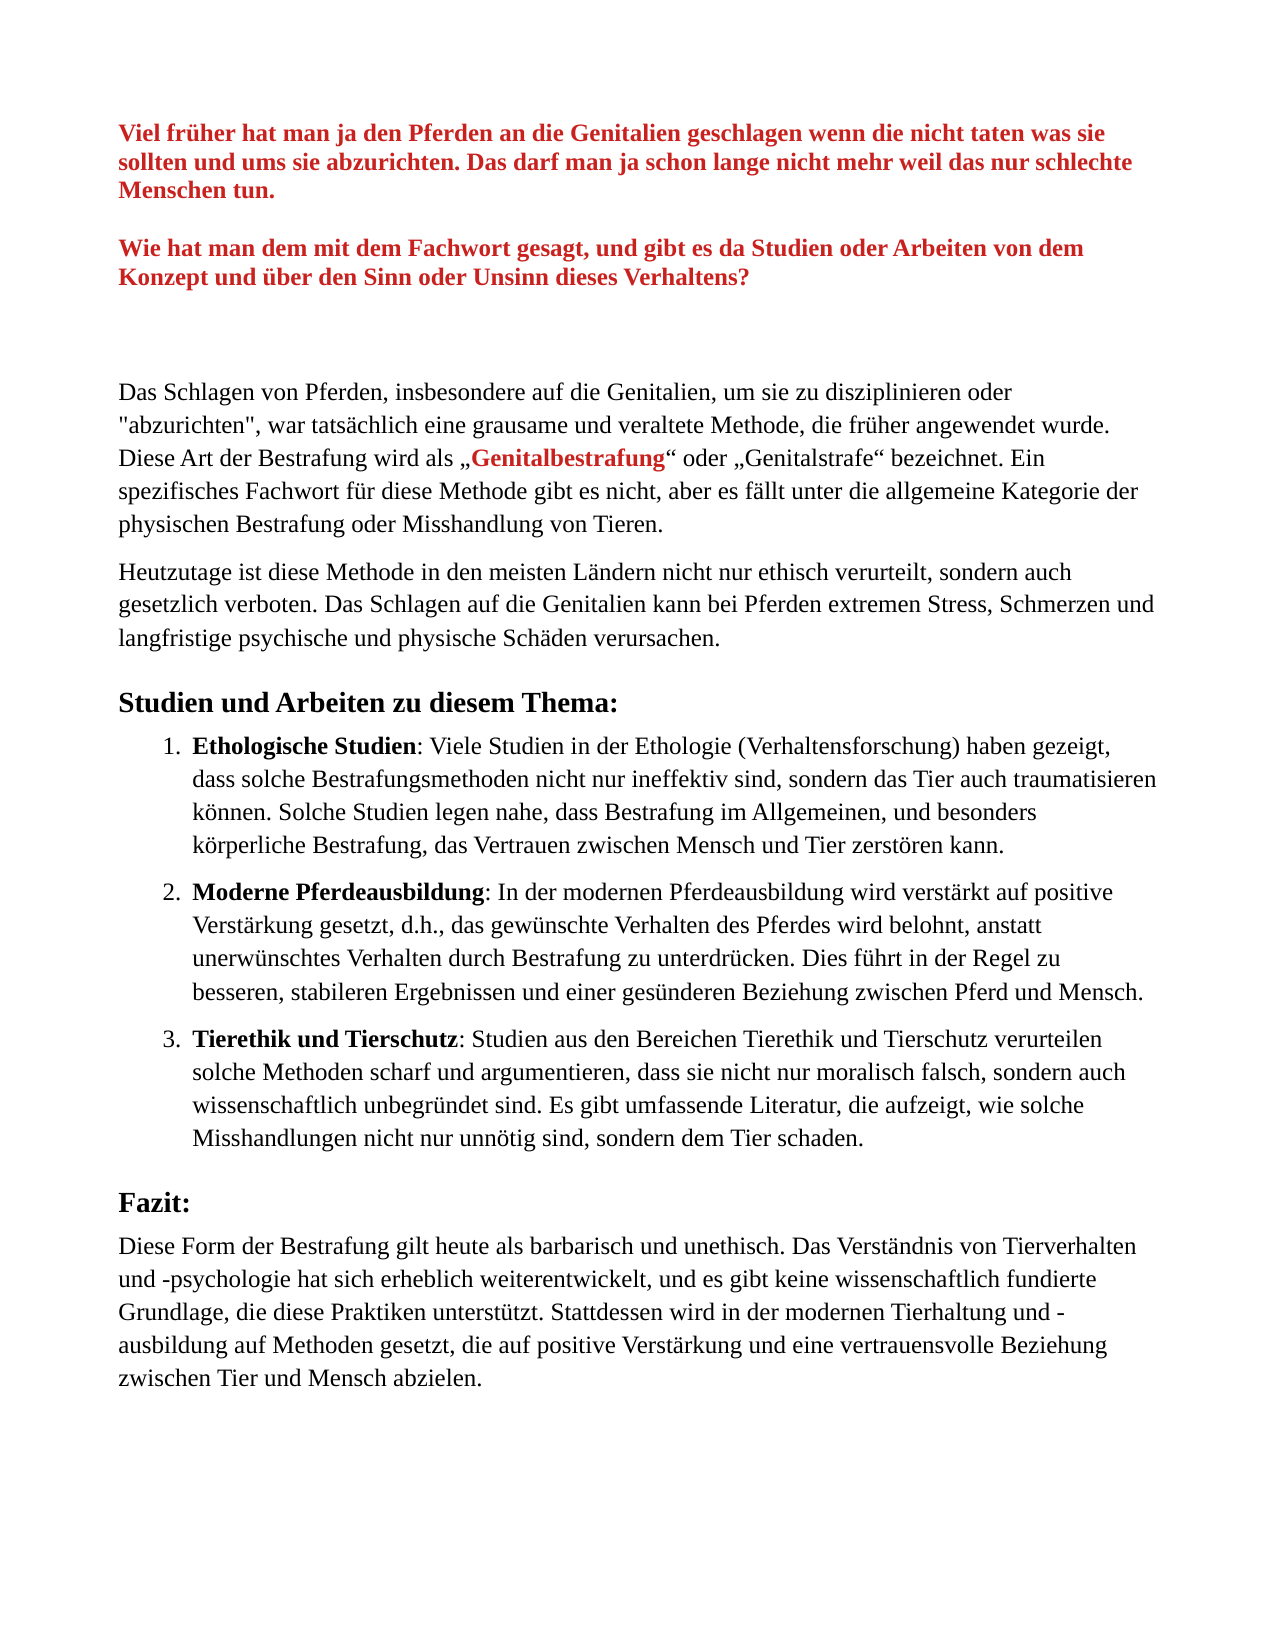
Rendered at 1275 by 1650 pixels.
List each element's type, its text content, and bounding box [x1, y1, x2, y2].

list Tierethik und Tierschutz: Studien aus den Bereichen Tierethik und Tierschutz verurteilen solche Methoden scharf und argumentieren, dass sie nicht nur moralisch falsch, sondern auch wissenschaftlich unbegründet sind. Es gibt umfassende Literatur, die aufzeigt, wie solche Misshandlungen nicht nur unnötig sind, sondern dem Tier schaden. [162, 1024, 1157, 1152]
text Wie hat man dem mit dem Fachwort gesagt, und gibt es da Studien oder Arbeiten von dem Konzept und über den Sinn oder Unsinn dieses Verhaltens? [118, 233, 1157, 291]
subtitle Studien und Arbeiten zu diesem Thema: [118, 685, 1157, 718]
text Heutzutage ist diese Methode in den meisten Ländern nicht nur ethisch verurteilt, sondern auch gesetzlich verboten. Das Schlagen auf die Genitalien kann bei Pferden extremen Stress, Schmerzen und langfristige psychische und physische Schäden verursachen. [118, 557, 1157, 651]
text Viel früher hat man ja den Pferden an die Genitalien geschlagen wenn die nicht taten was sie sollten und ums sie abzurichten. Das darf man ja schon lange nicht mehr weil das nur schlechte Menschen tun. [118, 118, 1157, 204]
list Moderne Pferdeausbildung: In der modernen Pferdeausbildung wird verstärkt auf positive Verstärkung gesetzt, d.h., das gewünschte Verhalten des Pferdes wird belohnt, anstatt unerwünschtes Verhalten durch Bestrafung zu unterdrücken. Dies führt in der Regel zu besseren, stabileren Ergebnissen und einer gesünderen Beziehung zwischen Pferd und Mensch. [162, 877, 1157, 1005]
text Diese Form der Bestrafung gilt heute als barbarisch und unethisch. Das Verständnis von Tierverhalten und -psychologie hat sich erheblich weiterentwickelt, und es gibt keine wissenschaftlich fundierte Grundlage, die diese Praktiken unterstützt. Stattdessen wird in der modernen Tierhaltung und -ausbildung auf Methoden gesetzt, die auf positive Verstärkung und eine vertrauensvolle Beziehung zwischen Tier und Mensch abzielen. [118, 1231, 1157, 1392]
list Ethologische Studien: Viele Studien in der Ethologie (Verhaltensforschung) haben gezeigt, dass solche Bestrafungsmethoden nicht nur ineffektiv sind, sondern das Tier auch traumatisieren können. Solche Studien legen nahe, dass Bestrafung im Allgemeinen, und besonders körperliche Bestrafung, das Vertrauen zwischen Mensch und Tier zerstören kann. [162, 731, 1157, 859]
subtitle Fazit: [118, 1185, 1157, 1219]
text Das Schlagen von Pferden, insbesondere auf die Genitalien, um sie zu disziplinieren oder "abzurichten", war tatsächlich eine grausame und veraltete Methode, die früher angewendet wurde. Diese Art der Bestrafung wird als „Genitalbestrafung“ oder „Genitalstrafe“ bezeichnet. Ein spezifisches Fachwort für diese Methode gibt es nicht, aber es fällt unter die allgemeine Kategorie der physischen Bestrafung oder Misshandlung von Tieren. [118, 377, 1157, 538]
